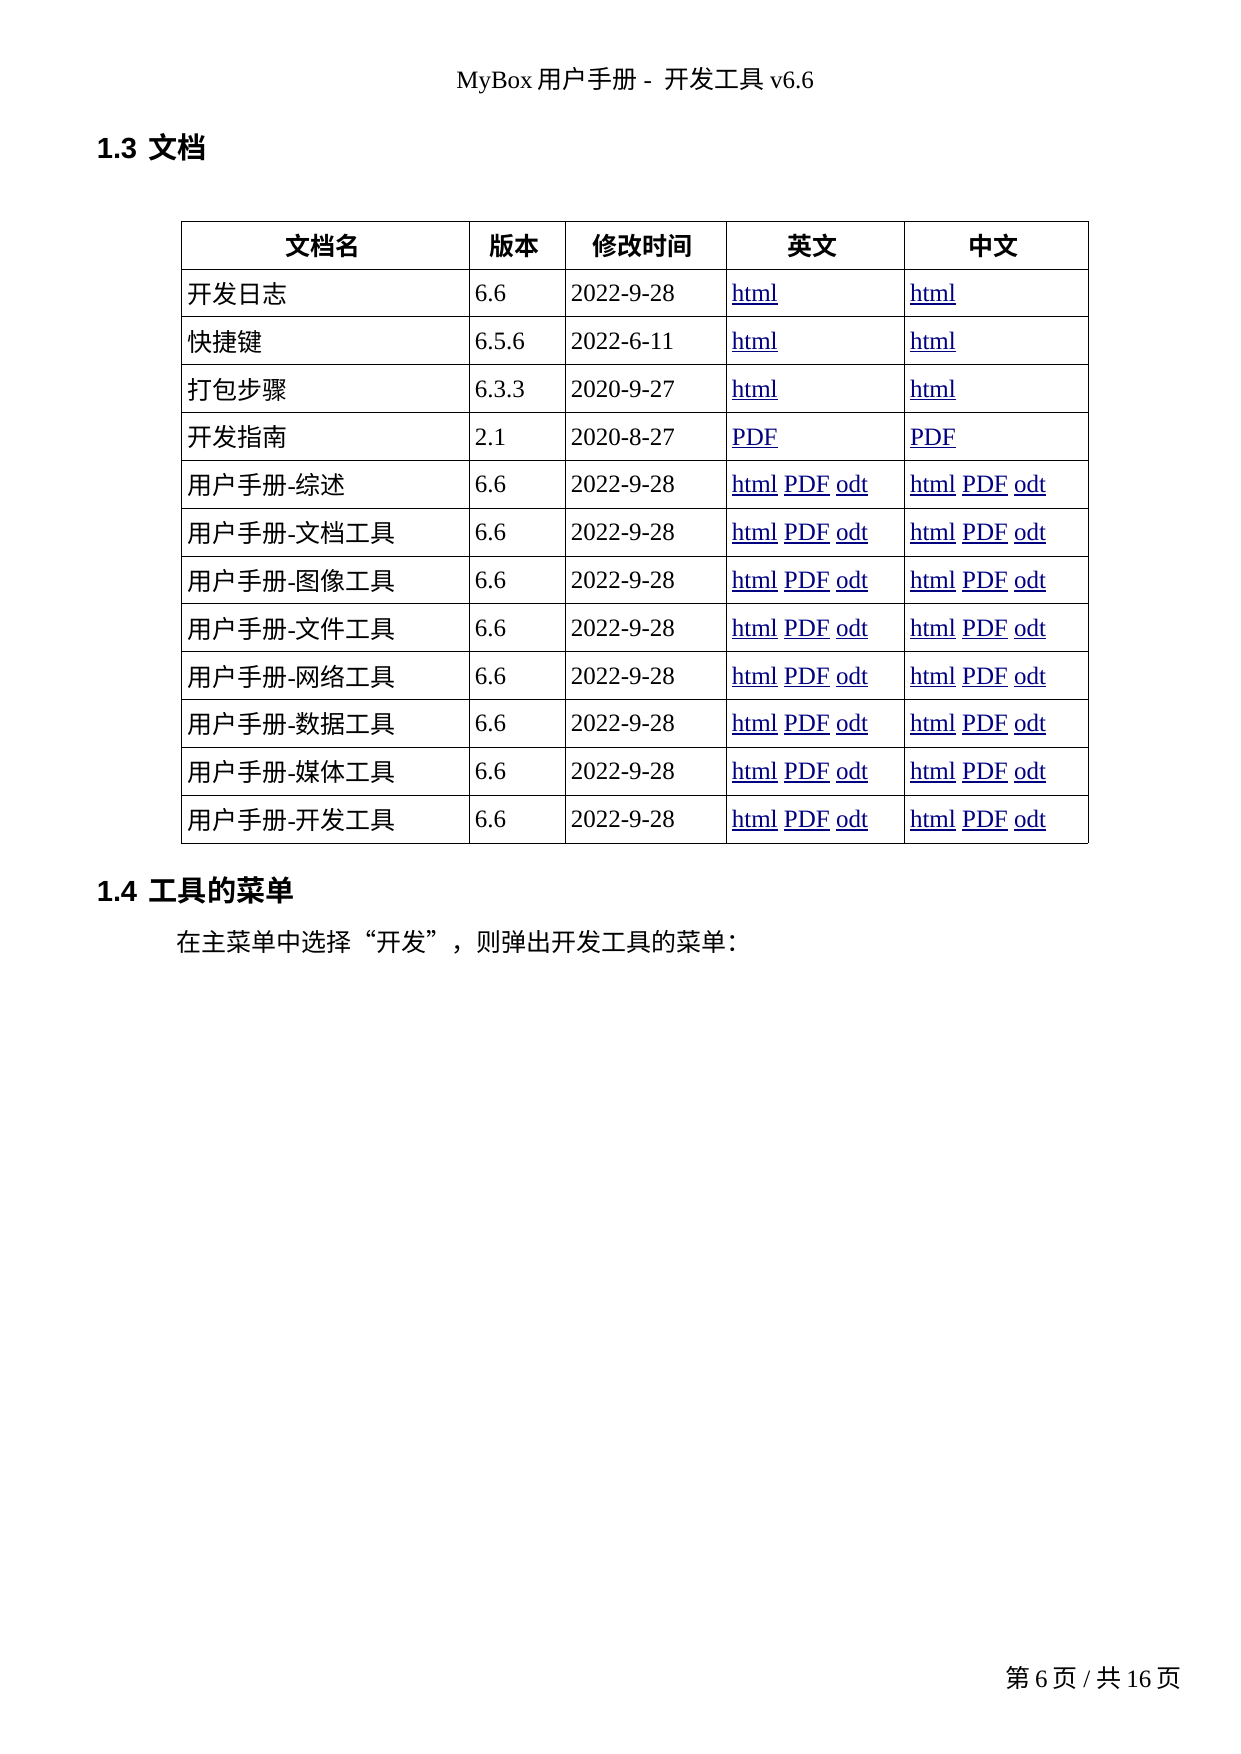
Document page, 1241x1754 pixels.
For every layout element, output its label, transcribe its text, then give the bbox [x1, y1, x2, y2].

table_cell 快捷键 [182, 317, 469, 364]
table_cell 6.6 [470, 700, 565, 747]
table_cell 2022-9-28 [566, 700, 726, 747]
table_cell 6.3.3 [470, 365, 565, 412]
table_cell 用户手册-综述 [182, 461, 469, 508]
text 在主菜单中选择“开发”，则弹出开发工具的菜单： [88, 922, 1181, 958]
table_cell 6.6 [470, 796, 565, 842]
table_cell html PDF odt [727, 652, 904, 699]
table_cell 2022-9-28 [566, 270, 726, 316]
table_cell html [727, 317, 904, 364]
table_header 中文 [905, 222, 1088, 269]
table_cell 6.6 [470, 604, 565, 651]
table_cell PDF [727, 413, 904, 460]
table_cell 2022-9-28 [566, 509, 726, 556]
table_cell html PDF odt [727, 604, 904, 651]
table_cell 打包步骤 [182, 365, 469, 412]
table_cell 开发日志 [182, 270, 469, 316]
table_cell html PDF odt [727, 557, 904, 603]
subtitle 文档 [88, 125, 1181, 167]
table_cell html PDF odt [905, 604, 1088, 651]
table_cell html PDF odt [905, 700, 1088, 747]
table_cell 2020-9-27 [566, 365, 726, 412]
subtitle 工具的菜单 [88, 867, 1181, 910]
table_cell 2.1 [470, 413, 565, 460]
table_cell 6.6 [470, 748, 565, 794]
table_cell 2022-9-28 [566, 748, 726, 794]
table_cell 用户手册-数据工具 [182, 700, 469, 747]
table_cell 开发指南 [182, 413, 469, 460]
table_cell 2022-6-11 [566, 317, 726, 364]
table_cell html PDF odt [727, 748, 904, 794]
table_cell html [727, 365, 904, 412]
table_cell html PDF odt [727, 796, 904, 842]
table_cell html PDF odt [905, 748, 1088, 794]
table_cell 6.5.6 [470, 317, 565, 364]
table_cell html [905, 270, 1088, 316]
table_cell 2022-9-28 [566, 461, 726, 508]
table_cell html PDF odt [727, 461, 904, 508]
table_cell 6.6 [470, 557, 565, 603]
table_header 文档名 [182, 222, 469, 269]
table_cell 用户手册-图像工具 [182, 557, 469, 603]
table_cell 用户手册-开发工具 [182, 796, 469, 842]
table_cell html [727, 270, 904, 316]
table_cell 6.6 [470, 461, 565, 508]
table_cell 2022-9-28 [566, 652, 726, 699]
table_cell 用户手册-文件工具 [182, 604, 469, 651]
table_cell 用户手册-网络工具 [182, 652, 469, 699]
table_cell html PDF odt [905, 652, 1088, 699]
table_cell 6.6 [470, 652, 565, 699]
table_header 英文 [727, 222, 904, 269]
table_cell 用户手册-文档工具 [182, 509, 469, 556]
table_cell 2020-8-27 [566, 413, 726, 460]
table_cell 2022-9-28 [566, 796, 726, 842]
table_cell html [905, 317, 1088, 364]
table_cell 用户手册-媒体工具 [182, 748, 469, 794]
table_cell html PDF odt [905, 509, 1088, 556]
table_cell html PDF odt [727, 509, 904, 556]
table_cell 6.6 [470, 509, 565, 556]
table_header 修改时间 [566, 222, 726, 269]
table_cell html [905, 365, 1088, 412]
table_cell 6.6 [470, 270, 565, 316]
table_cell 2022-9-28 [566, 604, 726, 651]
table_header 版本 [470, 222, 565, 269]
table_cell html PDF odt [905, 557, 1088, 603]
table_cell html PDF odt [905, 461, 1088, 508]
table_cell 2022-9-28 [566, 557, 726, 603]
table_cell PDF [905, 413, 1088, 460]
table_cell html PDF odt [905, 796, 1088, 842]
table_cell html PDF odt [727, 700, 904, 747]
